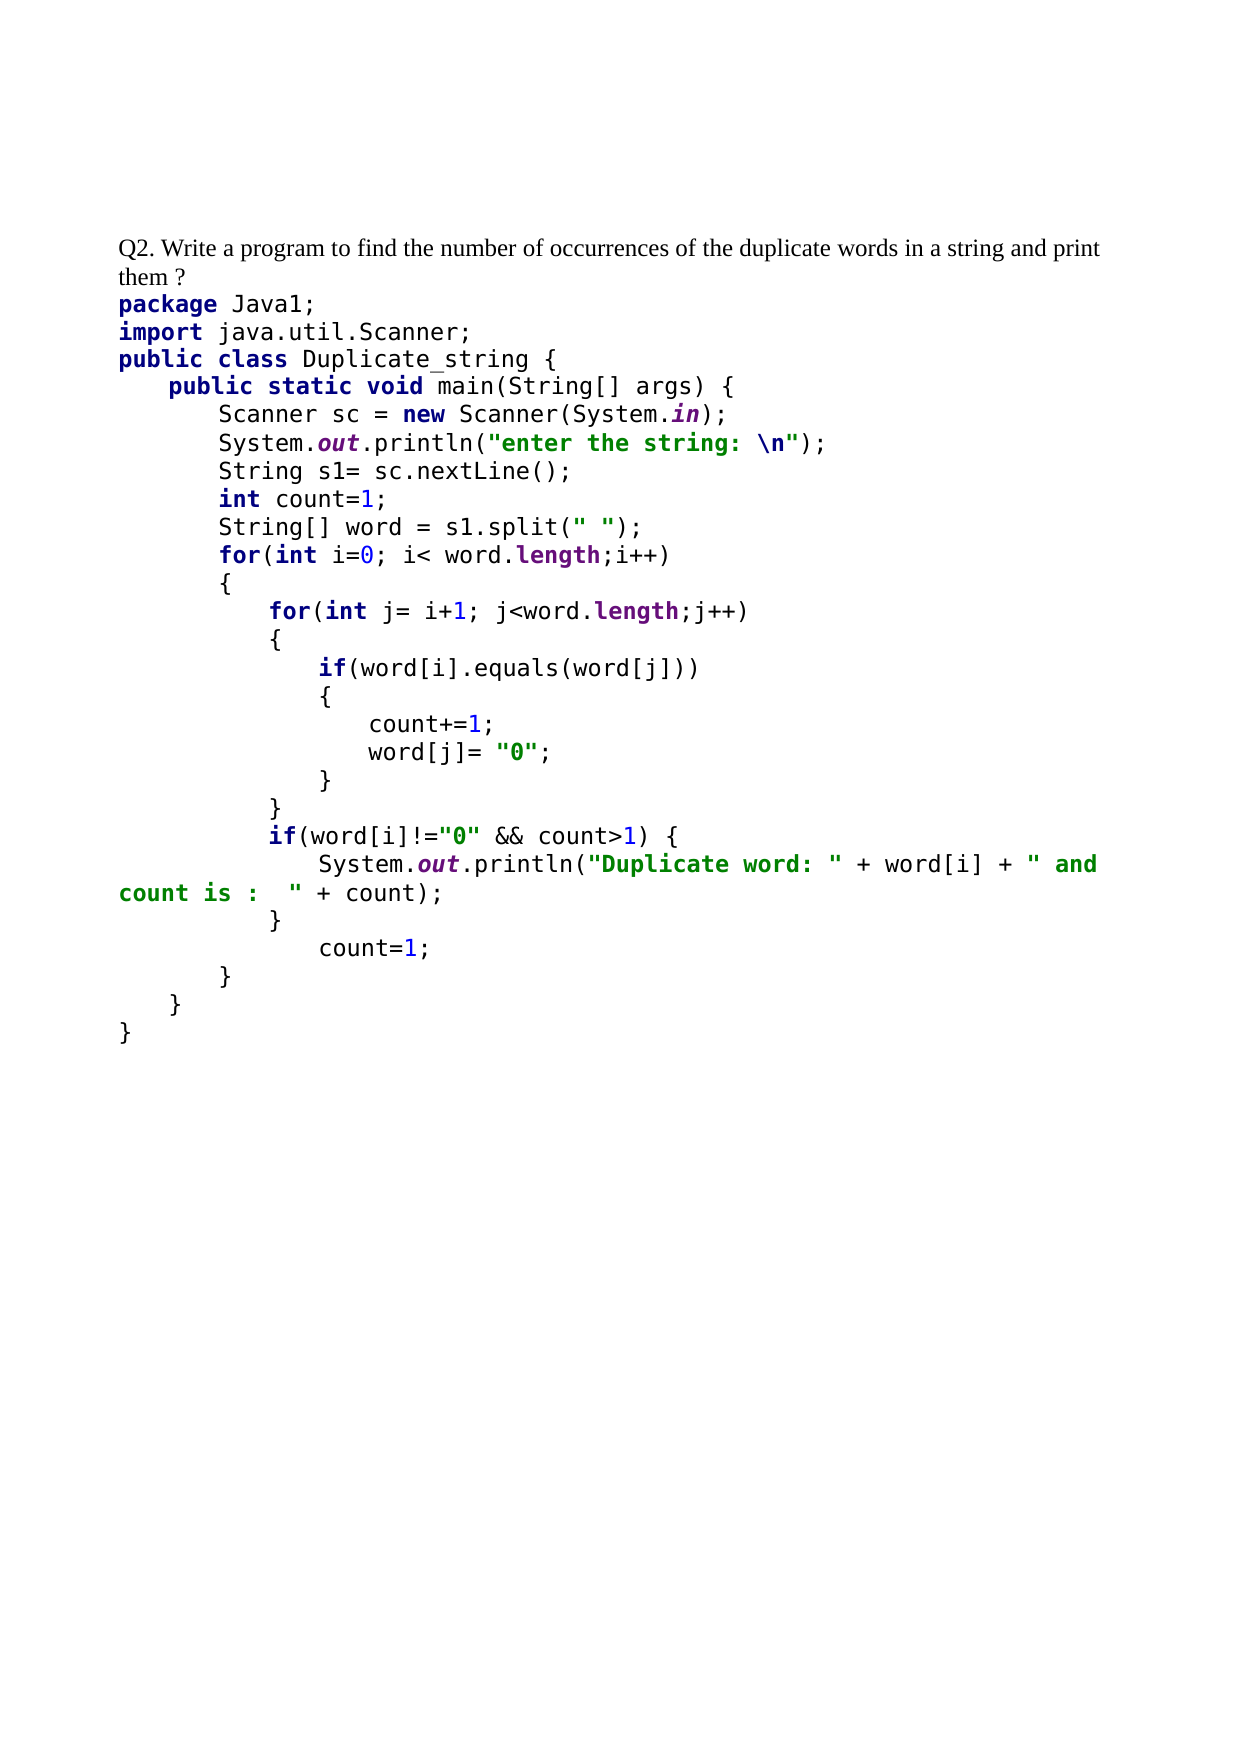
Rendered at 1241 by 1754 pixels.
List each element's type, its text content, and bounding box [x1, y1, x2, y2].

text for(int i=0; i< word.length;i++) [118, 542, 1122, 570]
text public class Duplicate_string { [118, 345, 1122, 373]
text } [118, 1019, 1122, 1046]
text if(word[i].equals(word[j])) [118, 654, 1122, 682]
text } [118, 767, 1122, 795]
text package Java1; [118, 291, 1122, 318]
text { [118, 626, 1122, 654]
text { [118, 570, 1122, 598]
text Scanner sc = new Scanner(System.in); [118, 401, 1122, 429]
text String[] word = s1.split(" "); [118, 513, 1122, 542]
text for(int j= i+1; j<word.length;j++) [118, 598, 1122, 626]
text } [118, 795, 1122, 823]
text } [118, 963, 1122, 991]
text } [118, 991, 1122, 1019]
text import java.util.Scanner; [118, 318, 1122, 345]
text count+=1; [118, 710, 1122, 738]
text if(word[i]!="0" && count>1) { [118, 823, 1122, 851]
text { [118, 682, 1122, 710]
text Q2. Write a program to find the number of occurrences of the duplicate words in a string and print them ? [118, 233, 1122, 291]
text } [118, 906, 1122, 934]
text int count=1; [118, 485, 1122, 513]
text System.out.println("enter the string: \n"); [118, 429, 1122, 457]
text word[j]= "0"; [118, 738, 1122, 767]
text public static void main(String[] args) { [118, 373, 1122, 401]
text System.out.println("Duplicate word: " + word[i] + " and count is : " + count); [118, 851, 1122, 906]
text count=1; [118, 934, 1122, 963]
text String s1= sc.nextLine(); [118, 457, 1122, 485]
